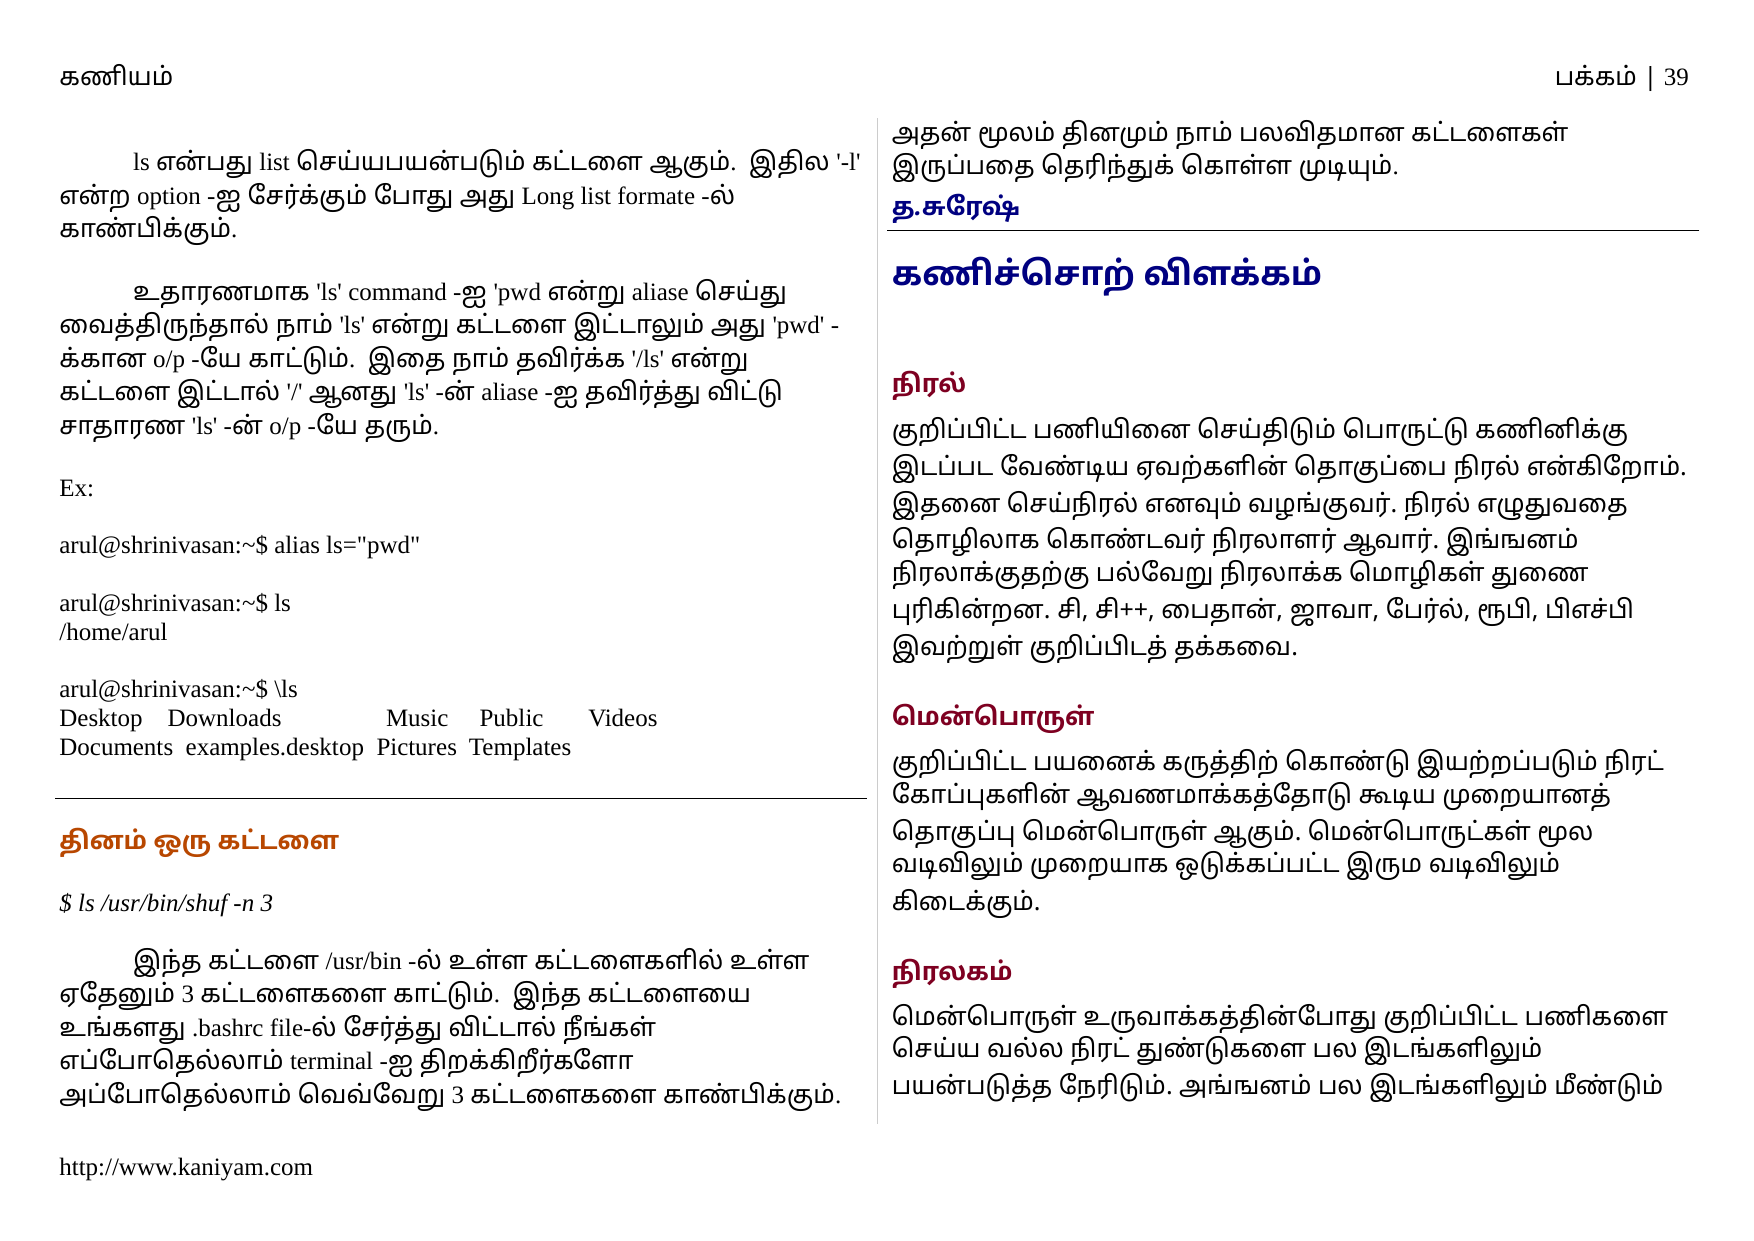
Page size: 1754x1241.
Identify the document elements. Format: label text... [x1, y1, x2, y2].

text இந்த கட்டளை /usr/bin -ல் உள்ள கட்டளைகளில் உள்ள ஏதேனும் 3 கட்டளைகளை காட்டும். இந்த கட்டளையை உங்களது .bashrc file-ல் சேர்த்து விட்டால் நீங்கள் எப்போதெல்லாம் terminal -ஐ திறக்கிறீர்களோ அப்போதெல்லாம் வெவ்வேறு 3 கட்டளைகளை காண்பிக்கும். [59, 946, 862, 1113]
text அதன் மூலம் தினமும் நாம் பலவிதமான கட்டளைகள் இருப்பதை தெரிந்துக் கொள்ள முடியும். [892, 118, 1695, 185]
text உதாரணமாக 'ls' command -ஐ 'pwd என்று aliase செய்து வைத்திருந்தால் நாம் 'ls' என்று கட்டளை இட்டாலும் அது 'pwd' -க்கான o/p -யே காட்டும். இதை நாம் தவிர்க்க '/ls' என்று கட்டளை இட்டால் '/' ஆனது 'ls' -ன் aliase -ஐ தவிர்த்து விட்டு சாதாரண 'ls' -ன் o/p -யே தரும். [59, 277, 862, 444]
subtitle நிரலகம் [892, 958, 1695, 990]
text /home/arul [59, 617, 862, 646]
text ls என்பது list செய்யபயன்படும் கட்டளை ஆகும். இதில '-l' என்ற option -ஐ சேர்க்கும் போது அது Long list formate -ல் காண்பிக்கும். [59, 147, 862, 248]
text த.சுரேஷ் [887, 185, 1699, 230]
subtitle கணிச்சொற் விளக்கம் [892, 256, 1695, 299]
text Desktop Downloads Music Public Videos [59, 703, 862, 732]
text குறிப்பிட்ட பணியினை செய்திடும் பொருட்டு கணினிக்கு இடப்பட வேண்டிய ஏவற்களின் தொகுப்பை நிரல் என்கிறோம். இதனை செய்நிரல் எனவும் வழங்குவர். நிரல் எழுதுவதை தொழிலாக கொண்டவர் நிரலாளர் ஆவார். இங்ஙனம் நிரலாக்குதற்கு பல்வேறு நிரலாக்க மொழிகள் துணை புரிகின்றன. சி, சி++, பைதான், ஜாவா, பேர்ல், ரூபி, பிஎச்பி இவற்றுள் குறிப்பிடத் தக்கவை. [892, 416, 1695, 666]
text arul@shrinivasan:~$ \ls [59, 674, 862, 703]
subtitle மென்பொருள் [892, 703, 1695, 736]
text $ ls /usr/bin/shuf -n 3 [59, 888, 862, 917]
subtitle நிரல் [892, 371, 1695, 403]
text குறிப்பிட்ட பயனைக் கருத்திற் கொண்டு இயற்றப்படும் நிரட் கோப்புகளின் ஆவணமாக்கத்தோடு கூடிய முறையானத் தொகுப்பு மென்பொருள் ஆகும். மென்பொருட்கள் மூல வடிவிலும் முறையாக ஒடுக்கப்பட்ட இரும வடிவிலும் கிடைக்கும். [892, 748, 1695, 920]
text மென்பொருள் உருவாக்கத்தின்போது குறிப்பிட்ட பணிகளை செய்ய வல்ல நிரட் துண்டுகளை பல இடங்களிலும் பயன்படுத்த நேரிடும். அங்ஙனம் பல இடங்களிலும் மீண்டும் [892, 1003, 1695, 1105]
text தினம் ஒரு கட்டளை [59, 827, 862, 859]
text Documents examples.desktop Pictures Templates [59, 732, 862, 761]
text arul@shrinivasan:~$ alias ls="pwd" [59, 531, 862, 559]
text Ex: [59, 473, 862, 502]
text arul@shrinivasan:~$ ls [59, 588, 862, 617]
